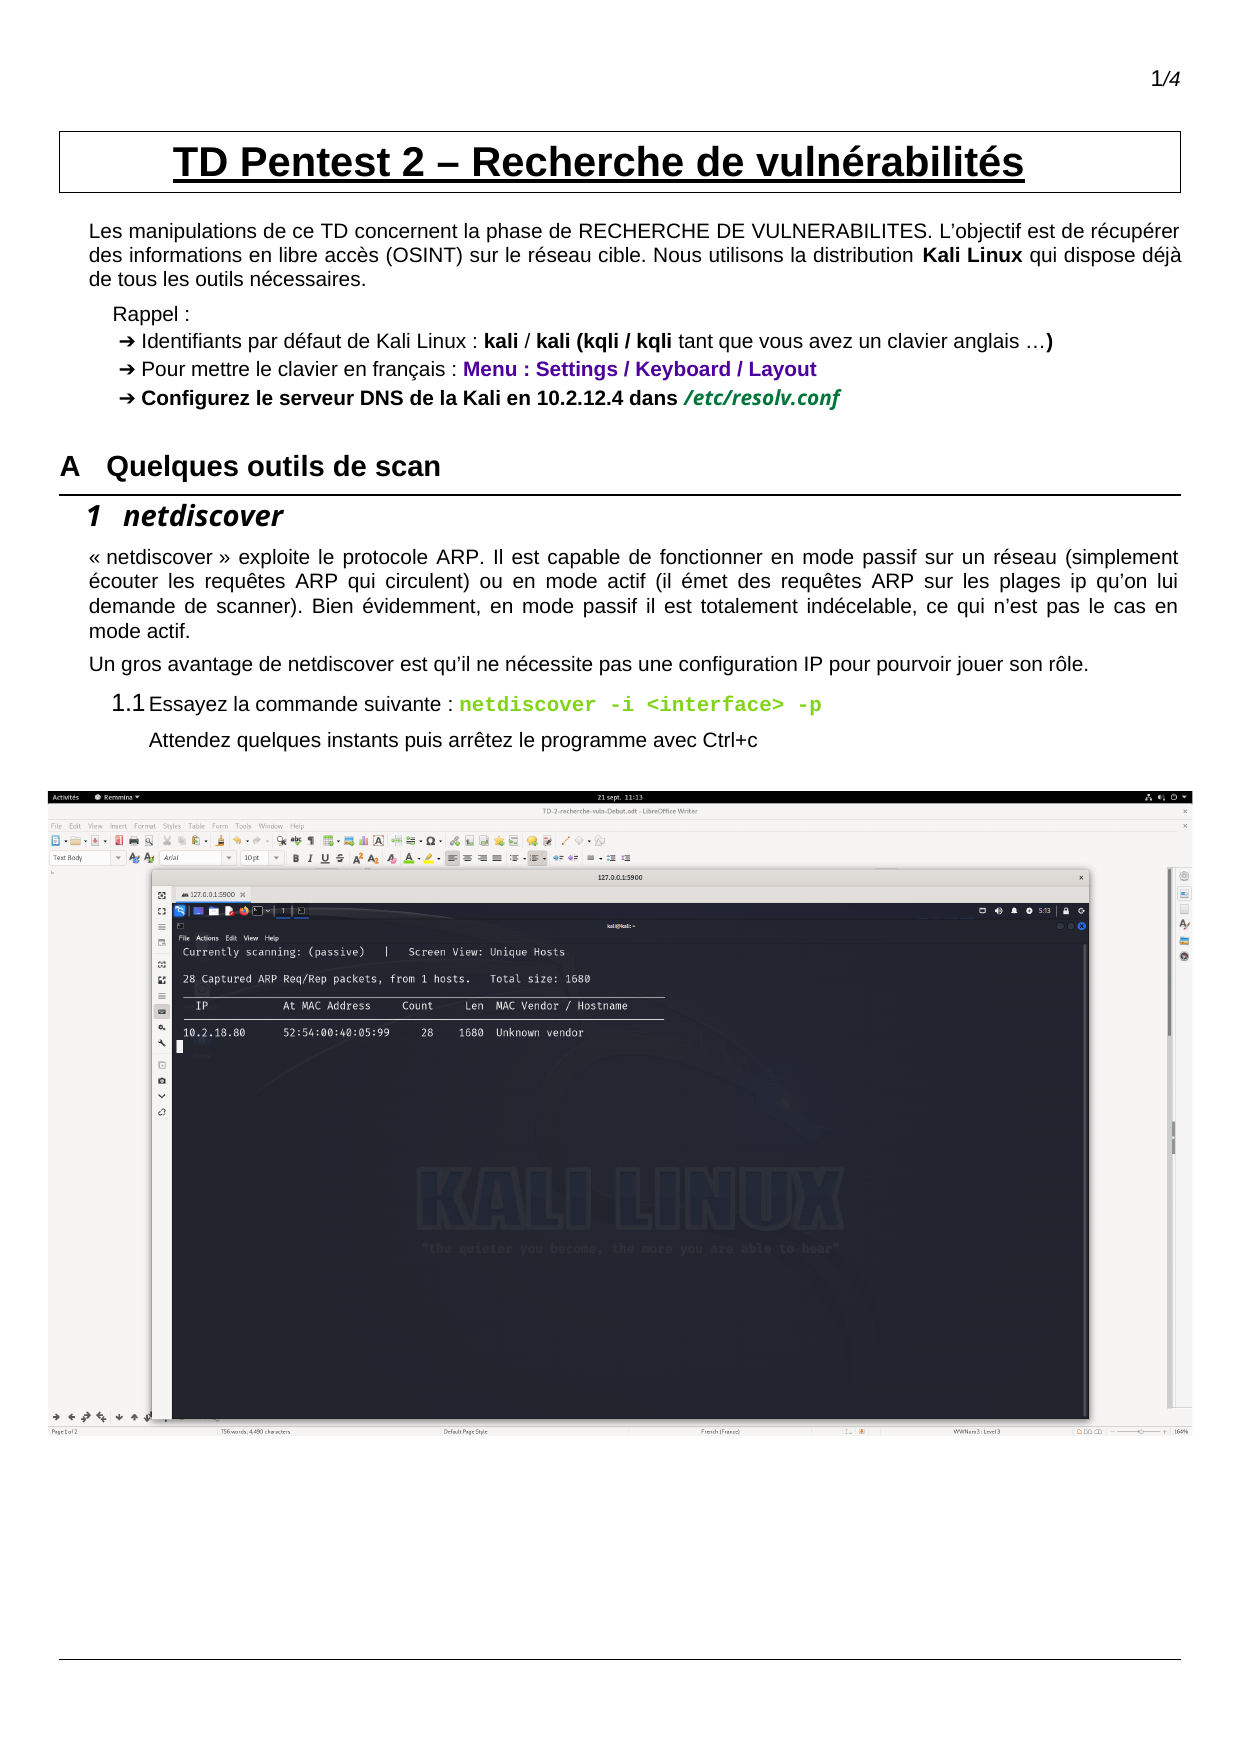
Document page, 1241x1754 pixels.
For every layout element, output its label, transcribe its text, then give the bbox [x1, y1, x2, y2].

text Les manipulations de ce TD concernent la phase de RECHERCHE DE VULNERABILITES. L’objectif est de récupérer des informations en libre accès (OSINT) sur le réseau cible. Nous utilisons la distribution Kali Linux qui dispose déjà de tous les outils nécessaires. [89, 218, 1182, 290]
list Essayez la commande suivante : netdiscover -i <interface> -p [111, 688, 1192, 717]
picture [47, 791, 1193, 1436]
text TD Pentest 2 – Recherche de vulnérabilités [118, 137, 1079, 185]
subtitle netdiscover [85, 483, 1192, 535]
text ➔ Identifiants par défaut de Kali Linux : kali / kali (kqli / kqli tant que vous avez un clavier anglais …) [118, 326, 1192, 354]
text ➔ Configurez le serveur DNS de la Kali en 10.2.12.4 dans /etc/resolv.conf [118, 383, 1192, 411]
text Un gros avantage de netdiscover est qu’il ne nécessite pas une configuration IP pour pourvoir jouer son rôle. [89, 652, 1180, 676]
text Attendez quelques instants puis arrêtez le programme avec Ctrl+c [149, 728, 1192, 752]
subtitle Quelques outils de scan [59, 449, 1192, 483]
text « netdiscover » exploite le protocole ARP. Il est capable de fonctionner en mode passif sur un réseau (simplement écouter les requêtes ARP qui circulent) ou en mode actif (il émet des requêtes ARP sur les plages ip qu’on lui demande de scanner). Bien évidemment, en mode passif il est totalement indécelable, ce qui n’est pas le cas en mode actif. [89, 545, 1180, 642]
text Rappel : [112, 302, 1192, 326]
text ➔ Pour mettre le clavier en français : Menu : Settings / Keyboard / Layout [118, 354, 1192, 383]
